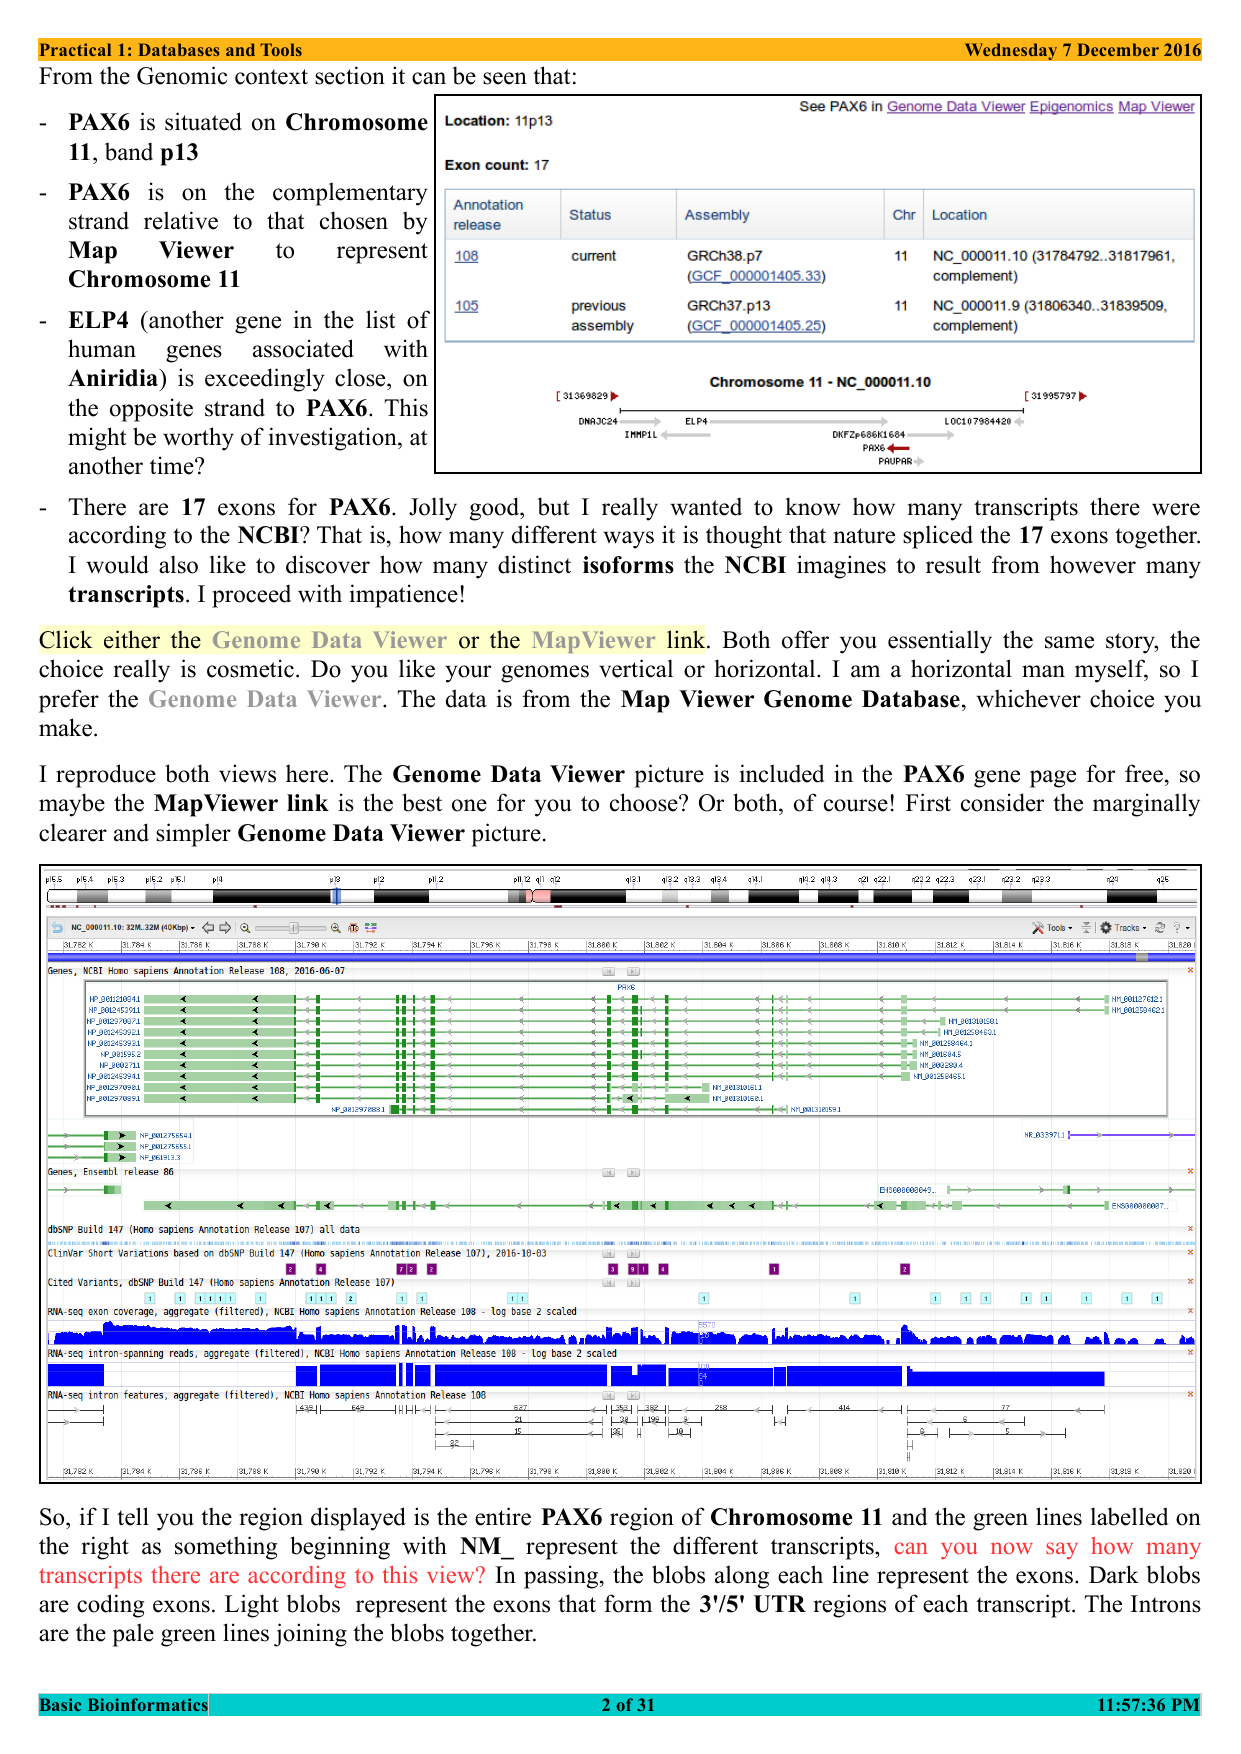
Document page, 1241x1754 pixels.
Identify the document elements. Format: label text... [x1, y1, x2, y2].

text So, if I tell you the region displayed is the entire PAX6 region of Chromosome 11 and the green lines labelled on the right as something beginning with NM_ represent the different transcripts, can you now say how many transcripts there are according to this view? In passing, the blobs along each line represent the exons. Dark blobs are coding exons. Light blobs represent the exons that form the 3'/5' UTR regions of each transcript. The Introns are the pale green lines joining the blobs together. [38, 865, 1202, 1647]
text - PAX6 is situated on Chromosome 11, band p13 [38, 107, 434, 165]
text - There are 17 exons for PAX6. Jolly good, but I really wanted to know how many transcripts there were according to the NCBI? That is, how many different ways it is thought that nature spliced the 17 exons together. I would also like to discover how many distinct isoforms the NCBI imagines to result from however many transcripts. I proceed with impatience! [38, 491, 1202, 608]
text I reproduce both views here. The Genome Data Viewer picture is included in the PAX6 gene page for free, so maybe the MapViewer link is the best one for you to choose? Or both, of course! First consider the marginally clearer and simpler Genome Data Viewer picture. [38, 759, 1202, 846]
text [436, 96, 1200, 472]
text From the Genomic context section it can be seen that: [38, 61, 1202, 89]
text - PAX6 is on the complementary strand relative to that chosen by Map Viewer to represent Chromosome 11 [38, 177, 434, 293]
text - ELP4 (another gene in the list of human genes associated with Aniridia) is exceedingly close, on the opposite strand to PAX6. This might be worthy of investigation, at another time? [38, 305, 1202, 479]
picture [439, 99, 1197, 470]
text Click either the Genome Data Viewer or the MapViewer link. Both offer you essentially the same story, the choice really is cosmetic. Do you like your genomes vertical or horizontal. I am a horizontal man myself, so I prefer the Genome Data Viewer. The data is from the Map Viewer Genome Database, whichever choice you make. [38, 625, 1202, 742]
picture [43, 869, 1197, 1480]
